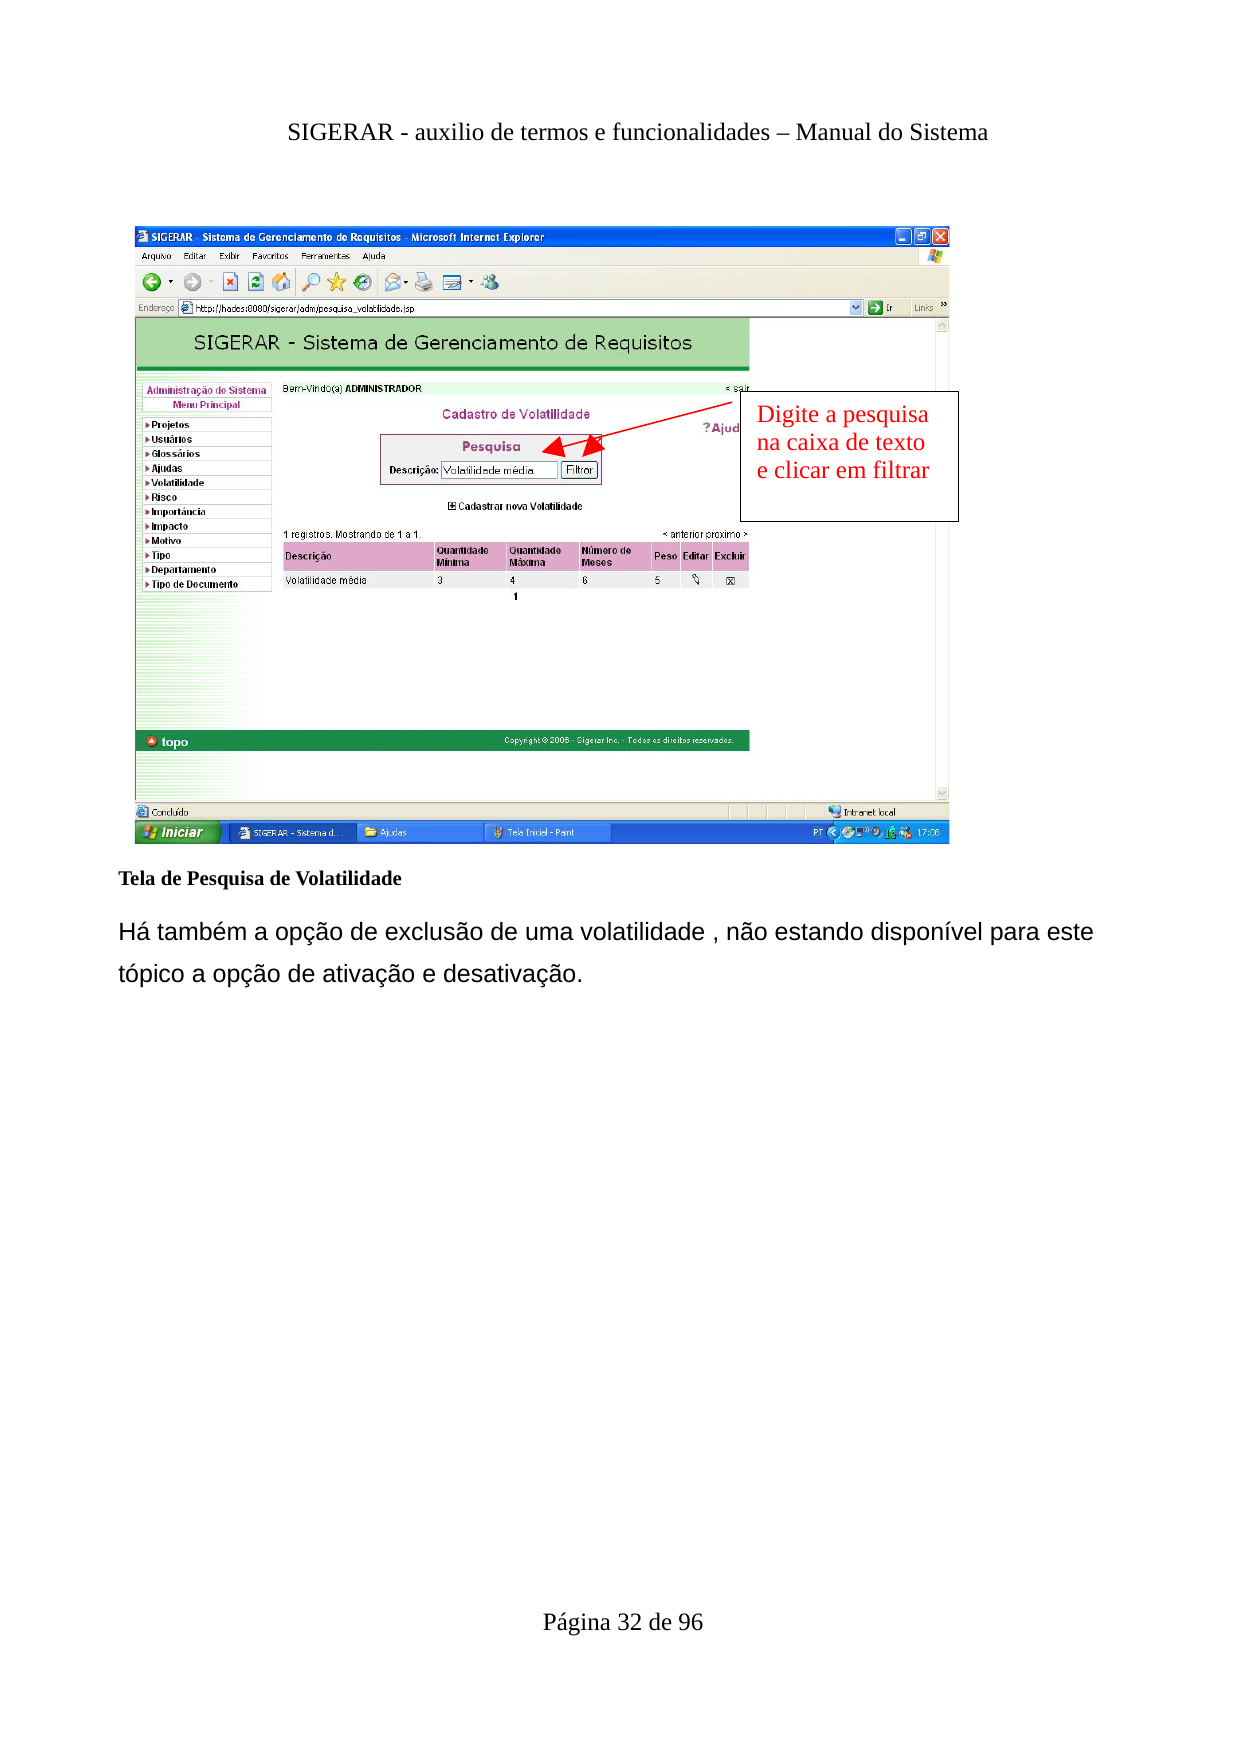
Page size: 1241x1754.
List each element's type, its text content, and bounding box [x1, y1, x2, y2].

picture [134, 226, 950, 844]
text Digite a pesquisa na caixa de texto e clicar em filtrar [757, 400, 942, 483]
text Há também a opção de exclusão de uma volatilidade , não estando disponível para este tópico a opção de ativação e desativação. [118, 918, 1134, 988]
text Tela de Pesquisa de Volatilidade [118, 867, 1134, 890]
